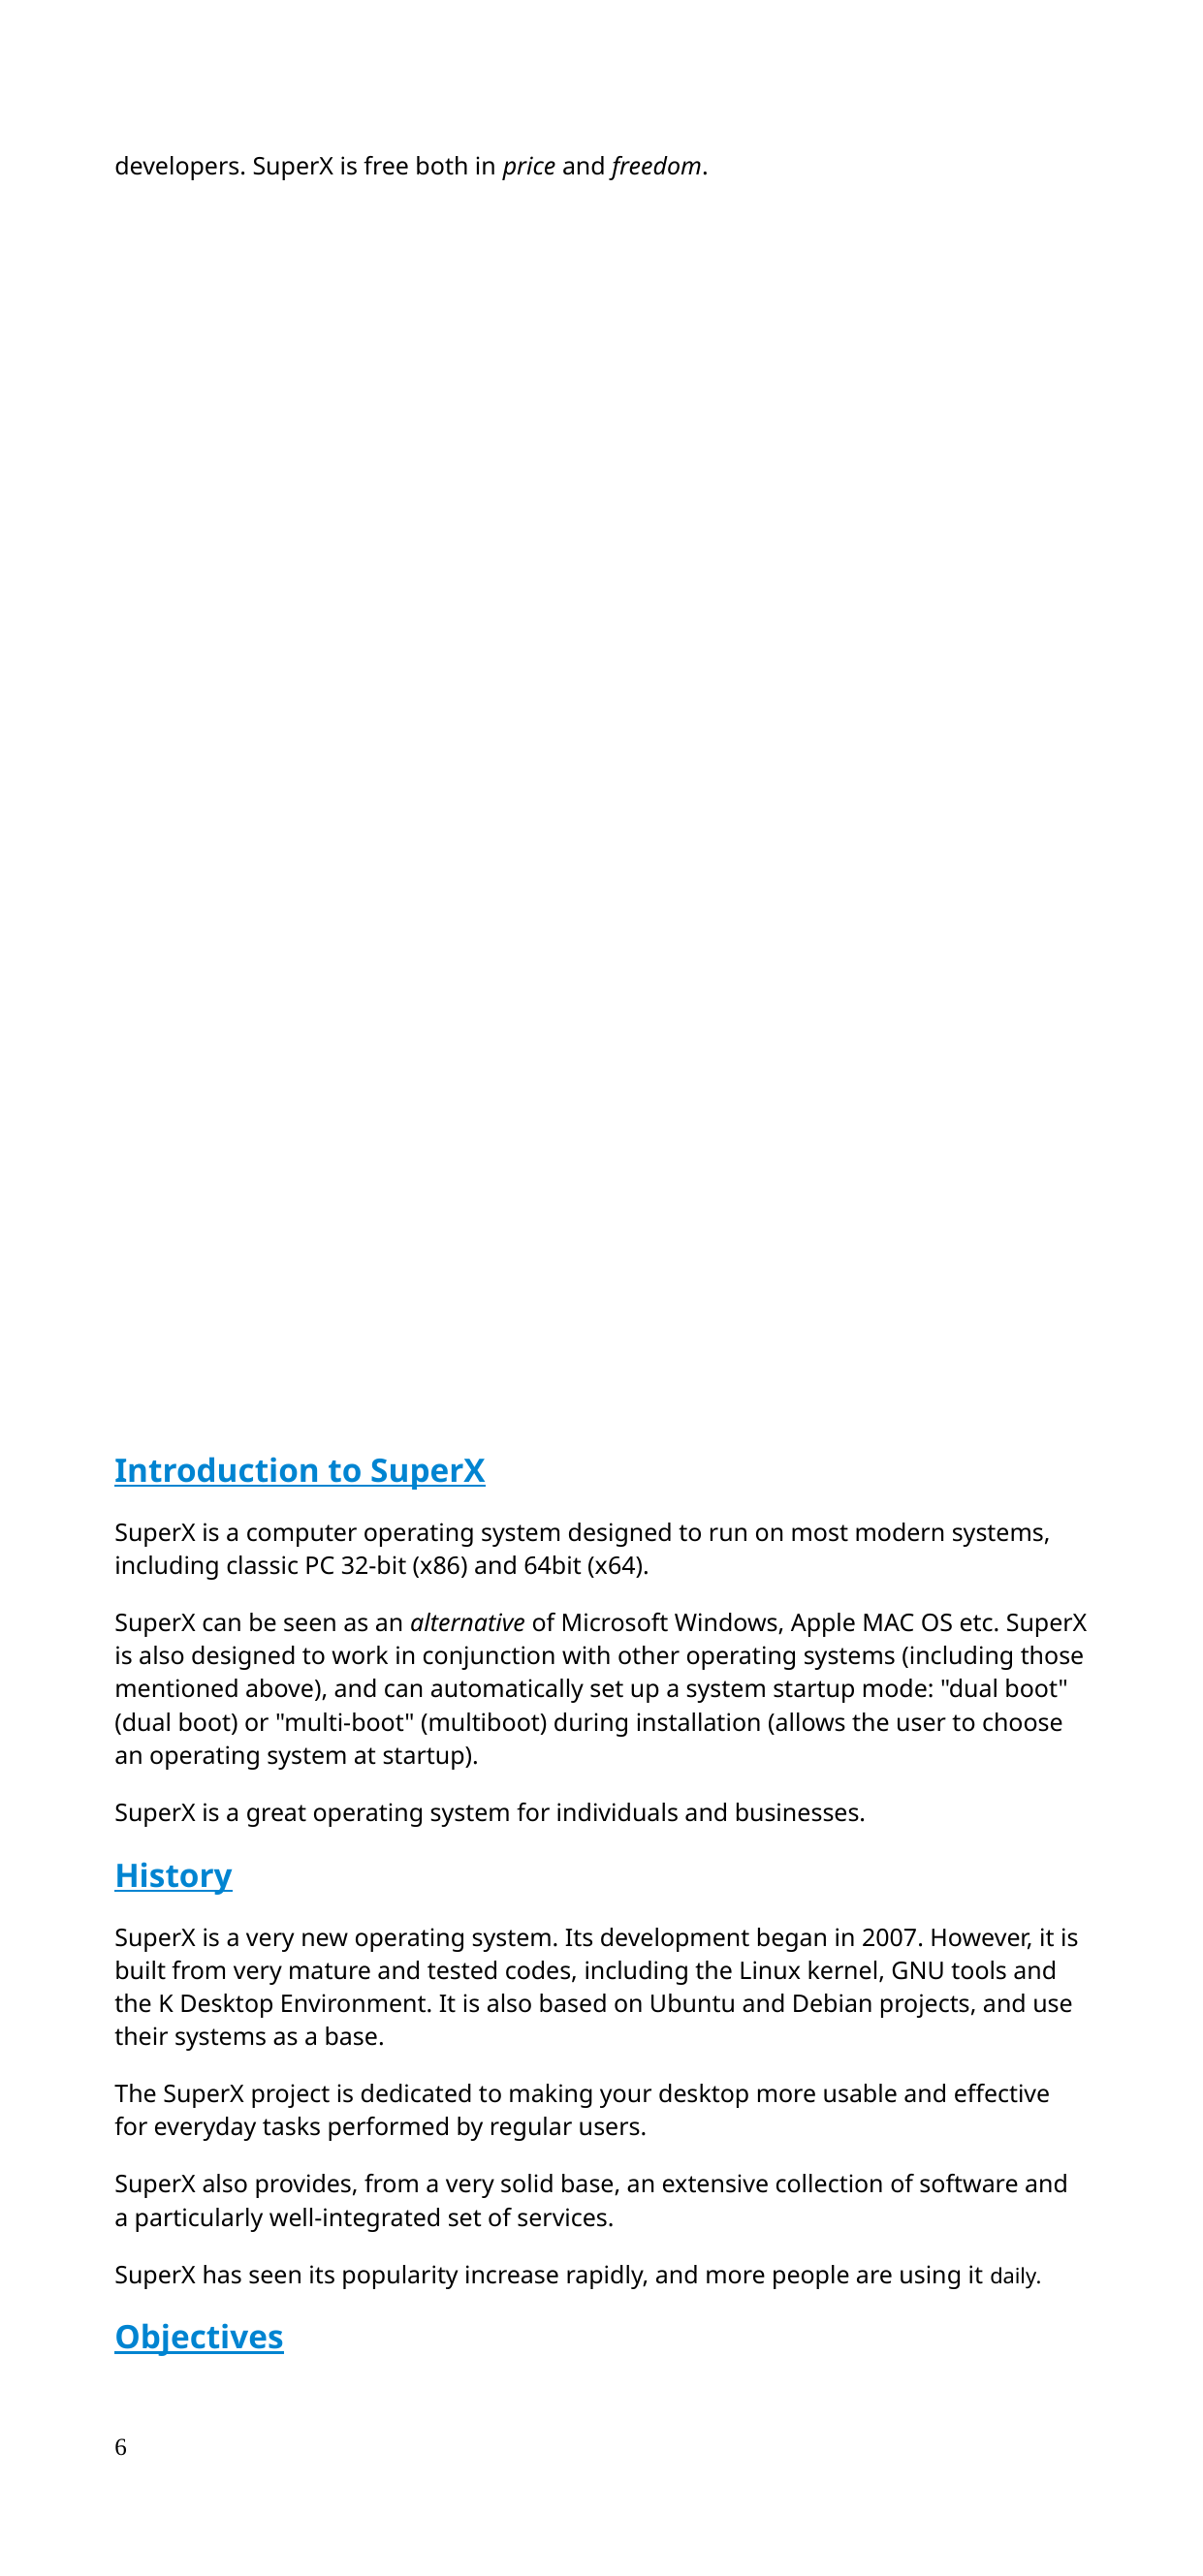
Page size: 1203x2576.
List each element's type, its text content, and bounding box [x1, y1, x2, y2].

text SuperX is a great operating system for individuals and businesses. [114, 1795, 1088, 1828]
text SuperX can be seen as an alternative of Microsoft Windows, Apple MAC OS etc. SuperX is also designed to work in conjunction with other operating systems (including those mentioned above), and can automatically set up a system startup mode: "dual boot" (dual boot) or "multi-boot" (multiboot) during installation (allows the user to choose an operating system at startup). [114, 1606, 1088, 1771]
text The SuperX project is dedicated to making your desktop more usable and effective for everyday tasks performed by regular users. [114, 2077, 1088, 2143]
text SuperX has seen its popularity increase rapidly, and more people are using it daily. [114, 2257, 1088, 2290]
text SuperX is a very new operating system. Its development began in 2007. However, it is built from very mature and tested codes, including the Linux kernel, GNU tools and the K Desktop Environment. It is also based on Ubuntu and Debian projects, and use their systems as a base. [114, 1921, 1088, 2053]
subtitle Introduction to SuperX [114, 1447, 1088, 1492]
text developers. SuperX is free both in price and freedom. [114, 148, 1088, 182]
text SuperX also provides, from a very solid base, an extensive collection of software and a particularly well-integrated set of services. [114, 2167, 1088, 2233]
text SuperX is a computer operating system designed to run on most modern systems, including classic PC 32-bit (x86) and 64bit (x64). [114, 1516, 1088, 1582]
text Objectives [114, 2314, 1088, 2359]
text History [114, 1852, 1088, 1897]
